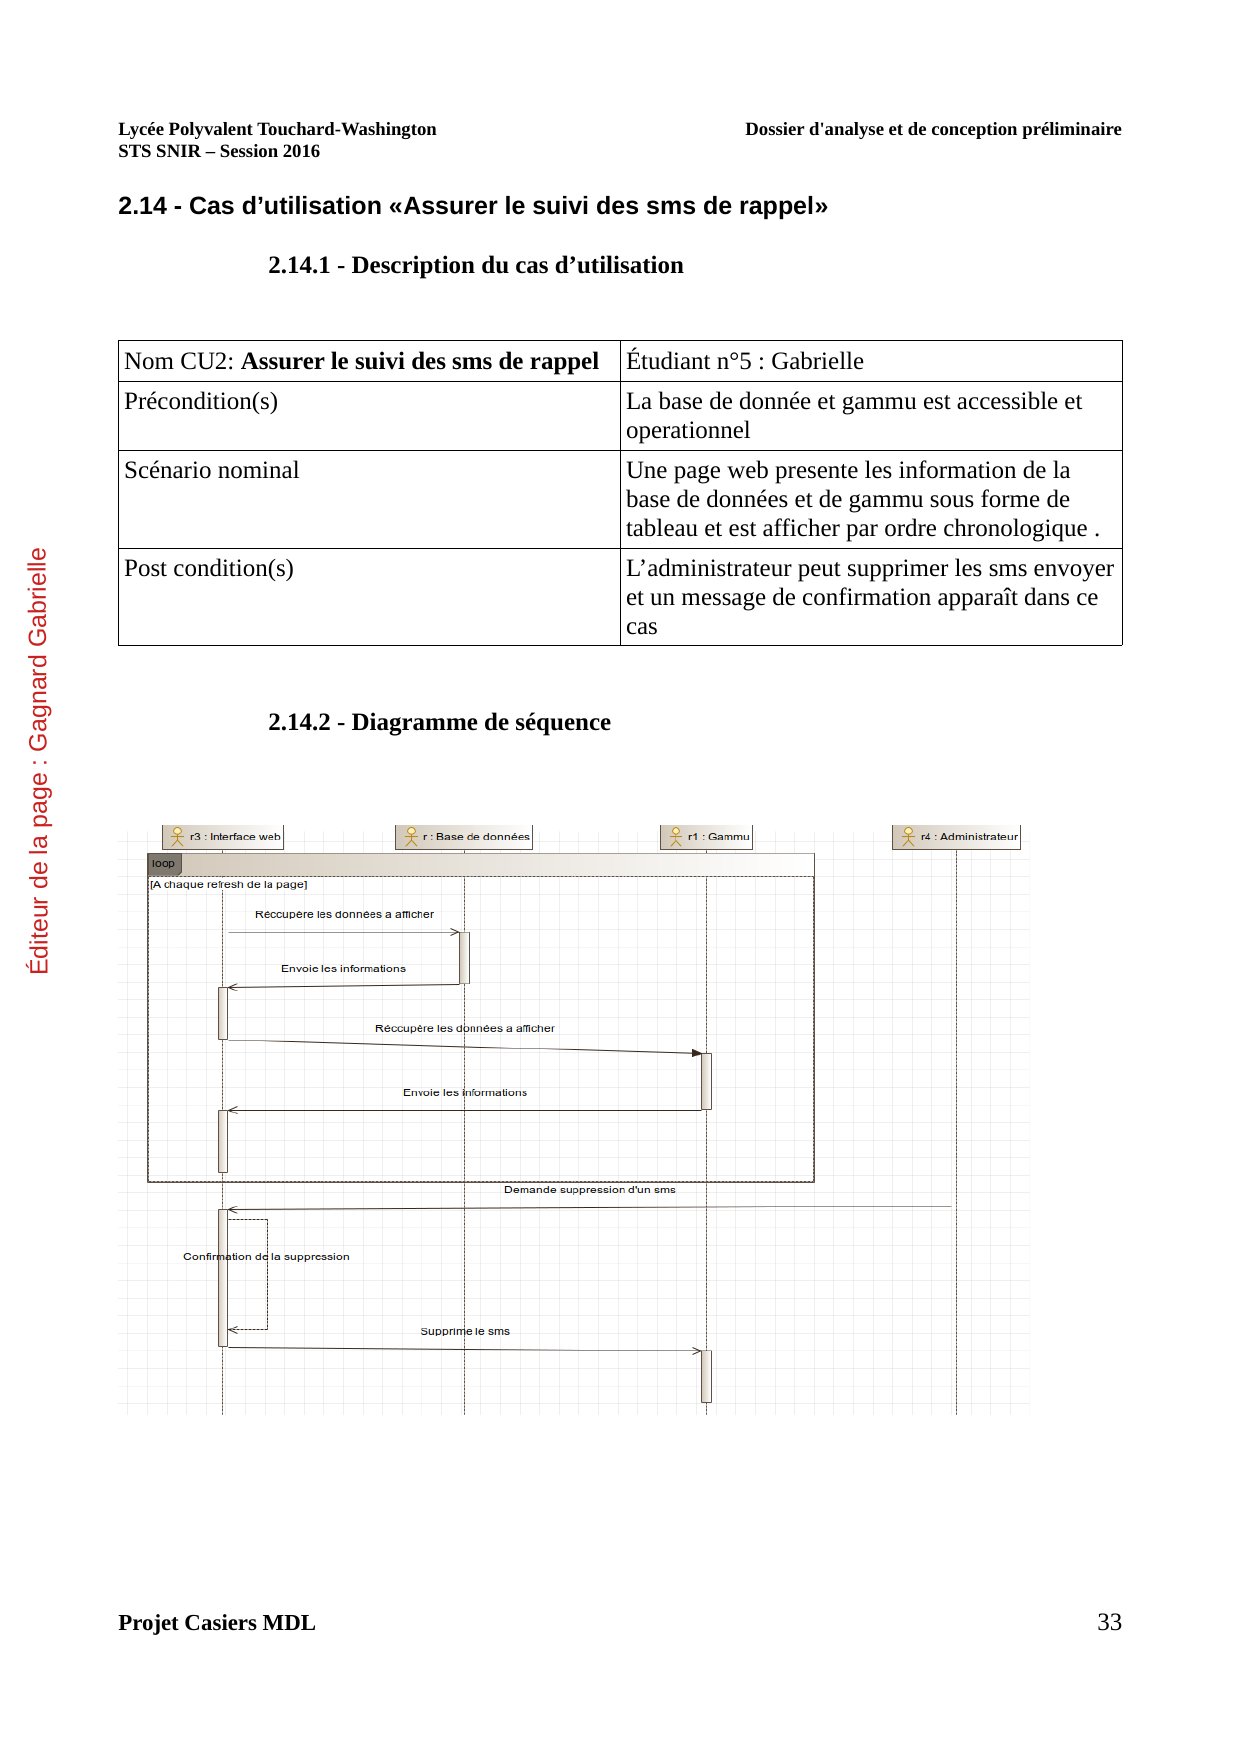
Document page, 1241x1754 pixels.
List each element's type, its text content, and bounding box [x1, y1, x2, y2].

table_cell L’administrateur peut supprimer les sms envoyer et un message de confirmation apparaît dans ce cas [621, 549, 1122, 645]
subtitle 2.14.2 - Diagramme de séquence [118, 707, 1122, 736]
table_cell Une page web presente les information de la base de données et de gammu sous forme de tableau et est afficher par ordre chronologique . [621, 451, 1122, 547]
subtitle 2.14 - Cas d’utilisation «Assurer le suivi des sms de rappel» [118, 191, 1122, 219]
picture [118, 825, 1030, 1415]
table_cell Scénario nominal [119, 451, 620, 547]
subtitle 2.14.1 - Description du cas d’utilisation [118, 247, 1122, 280]
table_header Nom CU2: Assurer le suivi des sms de rappel [119, 341, 620, 381]
table_cell Précondition(s) [119, 382, 620, 449]
table_header Étudiant n°5 : Gabrielle [621, 341, 1122, 381]
table_cell La base de donnée et gammu est accessible et operationnel [621, 382, 1122, 449]
table_cell Post condition(s) [119, 549, 620, 645]
